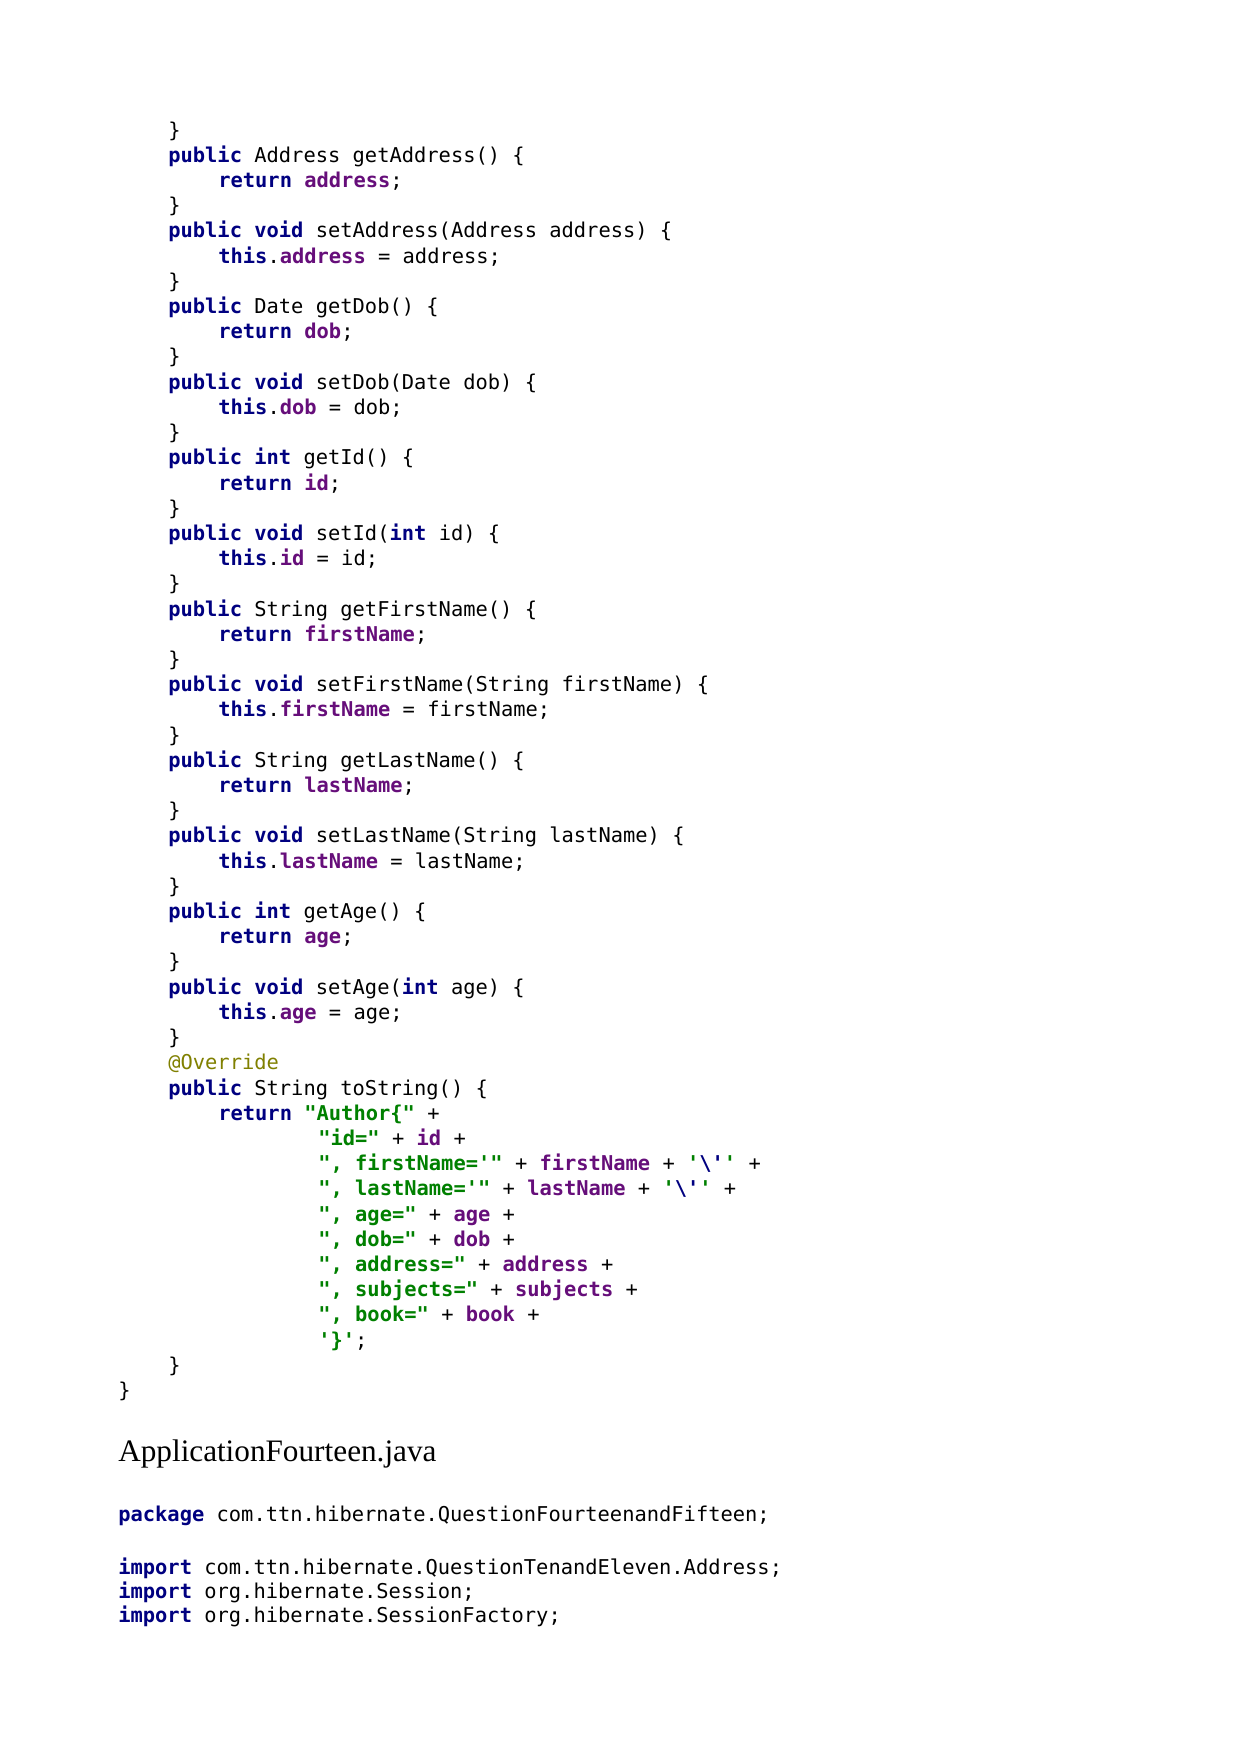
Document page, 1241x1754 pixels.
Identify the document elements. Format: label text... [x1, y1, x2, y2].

text public int getId() { [118, 446, 1122, 471]
text } [118, 345, 1122, 370]
text } [118, 421, 1122, 446]
text } [118, 1026, 1122, 1051]
text ", firstName='" + firstName + '\'' + [118, 1152, 1122, 1177]
text this.id = id; [118, 547, 1122, 572]
text } [118, 647, 1122, 673]
text ", age=" + age + [118, 1202, 1122, 1227]
text ApplicationFourteen.java [118, 1432, 1122, 1468]
text return age; [118, 925, 1122, 950]
text } [118, 1378, 1122, 1402]
text } [118, 799, 1122, 824]
text ", address=" + address + [118, 1252, 1122, 1278]
text this.firstName = firstName; [118, 698, 1122, 723]
text @Override [118, 1051, 1122, 1076]
text import org.hibernate.SessionFactory; [118, 1603, 1122, 1627]
text public String toString() { [118, 1076, 1122, 1101]
text this.lastName = lastName; [118, 849, 1122, 874]
text public void setLastName(String lastName) { [118, 824, 1122, 849]
text return firstName; [118, 622, 1122, 647]
text } [118, 572, 1122, 597]
text public void setAddress(Address address) { [118, 219, 1122, 244]
text } [118, 194, 1122, 219]
text import org.hibernate.Session; [118, 1579, 1122, 1603]
text } [118, 874, 1122, 899]
text ", lastName='" + lastName + '\'' + [118, 1177, 1122, 1202]
text } [118, 118, 1122, 143]
text return address; [118, 168, 1122, 194]
text public Address getAddress() { [118, 143, 1122, 168]
text } [118, 723, 1122, 748]
text public void setFirstName(String firstName) { [118, 673, 1122, 698]
text return dob; [118, 320, 1122, 345]
text this.age = age; [118, 1000, 1122, 1026]
text import com.ttn.hibernate.QuestionTenandEleven.Address; [118, 1556, 1122, 1579]
text ", subjects=" + subjects + [118, 1278, 1122, 1303]
text public int getAge() { [118, 899, 1122, 925]
text this.address = address; [118, 244, 1122, 269]
text public Date getDob() { [118, 294, 1122, 320]
text return "Author{" + [118, 1101, 1122, 1126]
text this.dob = dob; [118, 395, 1122, 421]
text } [118, 950, 1122, 975]
text } [118, 496, 1122, 521]
text } [118, 1353, 1122, 1378]
text ", dob=" + dob + [118, 1227, 1122, 1252]
text '}'; [118, 1328, 1122, 1353]
text return lastName; [118, 773, 1122, 799]
text public String getFirstName() { [118, 597, 1122, 622]
text } [118, 269, 1122, 294]
text package com.ttn.hibernate.QuestionFourteenandFifteen; [118, 1502, 1122, 1526]
text "id=" + id + [118, 1126, 1122, 1152]
text return id; [118, 471, 1122, 496]
text public void setId(int id) { [118, 521, 1122, 547]
text public void setDob(Date dob) { [118, 370, 1122, 395]
text public String getLastName() { [118, 748, 1122, 773]
text public void setAge(int age) { [118, 975, 1122, 1000]
text ", book=" + book + [118, 1303, 1122, 1328]
